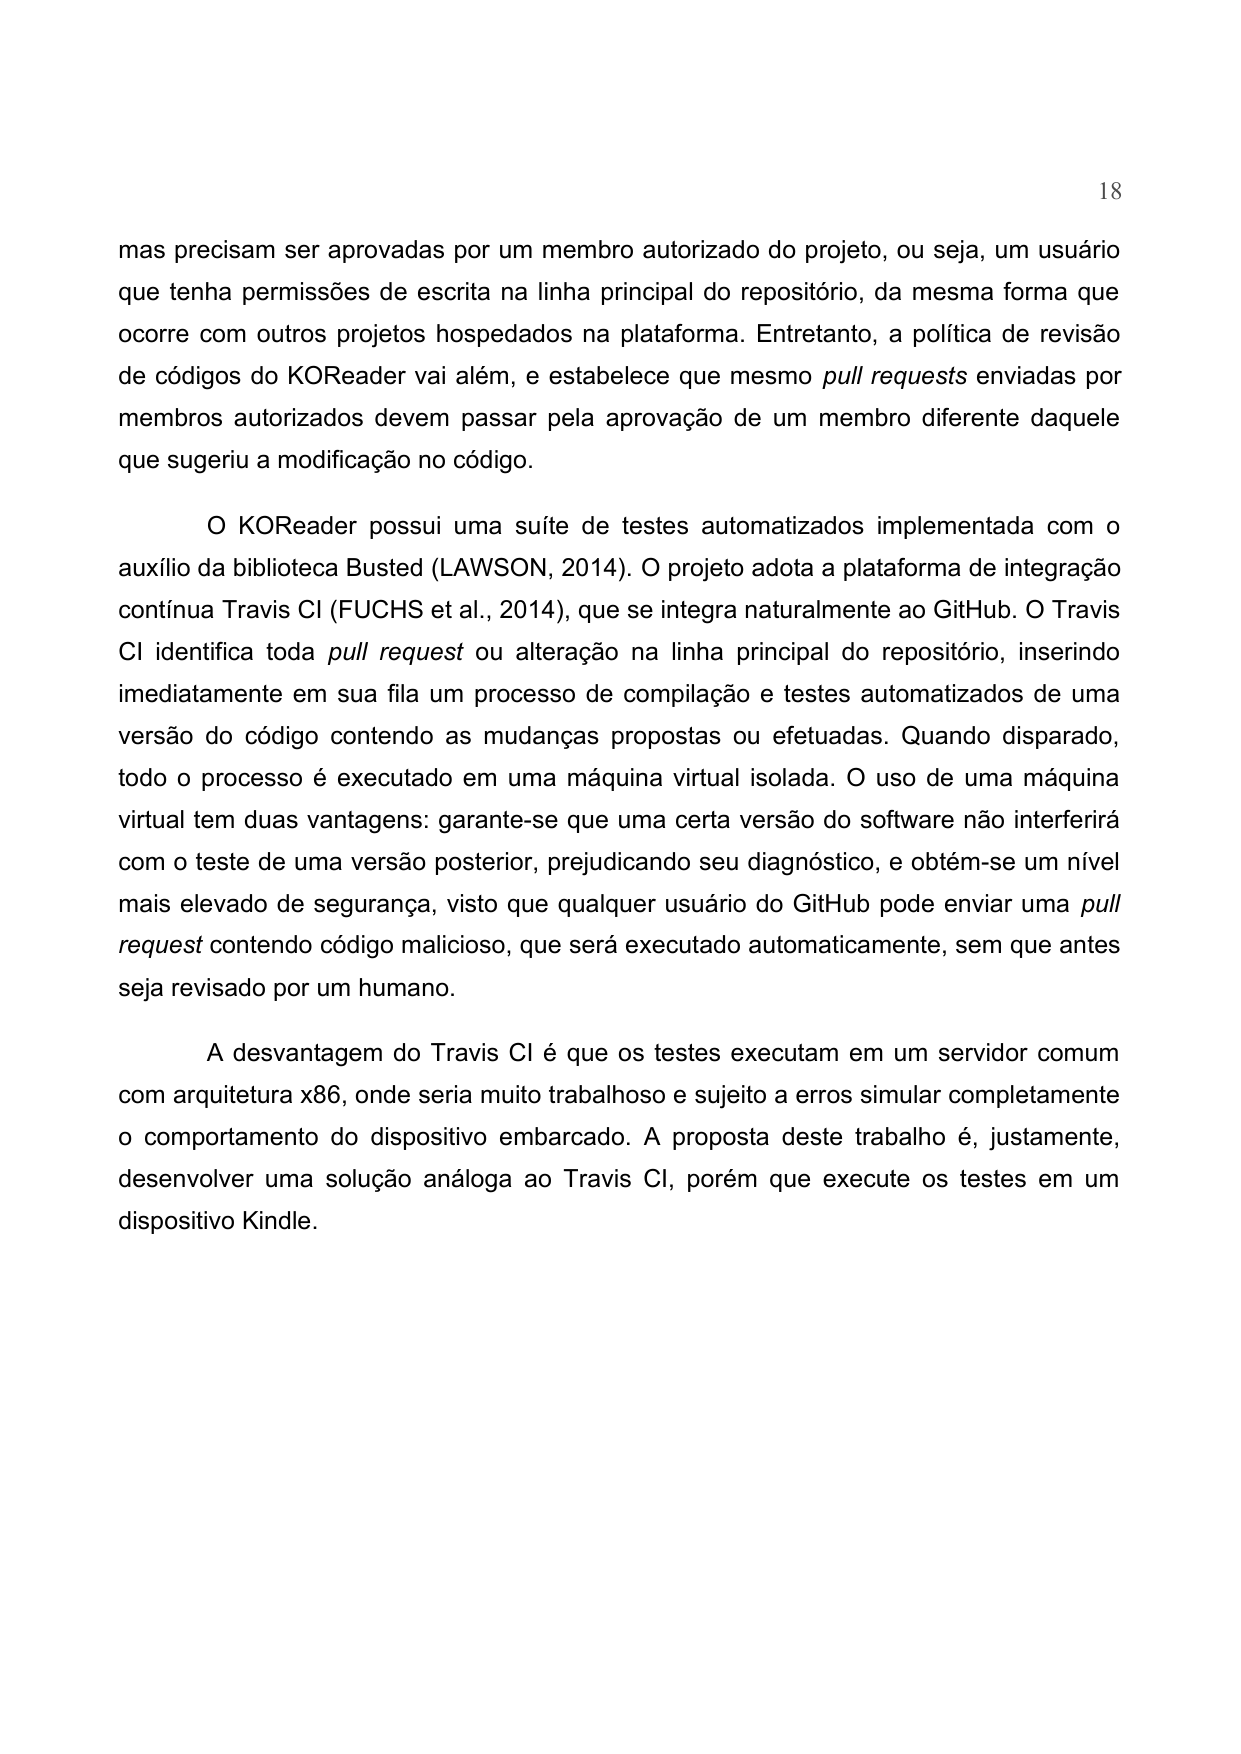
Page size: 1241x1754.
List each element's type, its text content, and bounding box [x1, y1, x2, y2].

text A desvantagem do Travis CI é que os testes executam em um servidor comum com arquitetura x86, onde seria muito trabalhoso e sujeito a erros simular completamente o comportamento do dispositivo embarcado. A proposta deste trabalho é, justamente, desenvolver uma solução análoga ao Travis CI, porém que execute os testes em um dispositivo Kindle. [118, 1039, 1122, 1235]
text mas precisam ser aprovadas por um membro autorizado do projeto, ou seja, um usuário que tenha permissões de escrita na linha principal do repositório, da mesma forma que ocorre com outros projetos hospedados na plataforma. Entretanto, a política de revisão de códigos do KOReader vai além, e estabelece que mesmo pull requests enviadas por membros autorizados devem passar pela aprovação de um membro diferente daquele que sugeriu a modificação no código. [118, 236, 1122, 474]
text O KOReader possui uma suíte de testes automatizados implementada com o auxílio da biblioteca Busted (LAWSON, 2014). O projeto adota a plataforma de integração contínua Travis CI (FUCHS et al., 2014), que se integra naturalmente ao GitHub. O Travis CI identifica toda pull request ou alteração na linha principal do repositório, inserindo imediatamente em sua fila um processo de compilação e testes automatizados de uma versão do código contendo as mudanças propostas ou efetuadas. Quando disparado, todo o processo é executado em uma máquina virtual isolada. O uso de uma máquina virtual tem duas vantagens: garante-se que uma certa versão do software não interferirá com o teste de uma versão posterior, prejudicando seu diagnóstico, e obtém-se um nível mais elevado de segurança, visto que qualquer usuário do GitHub pode enviar uma pull request contendo código malicioso, que será executado automaticamente, sem que antes seja revisado por um humano. [118, 512, 1122, 1001]
